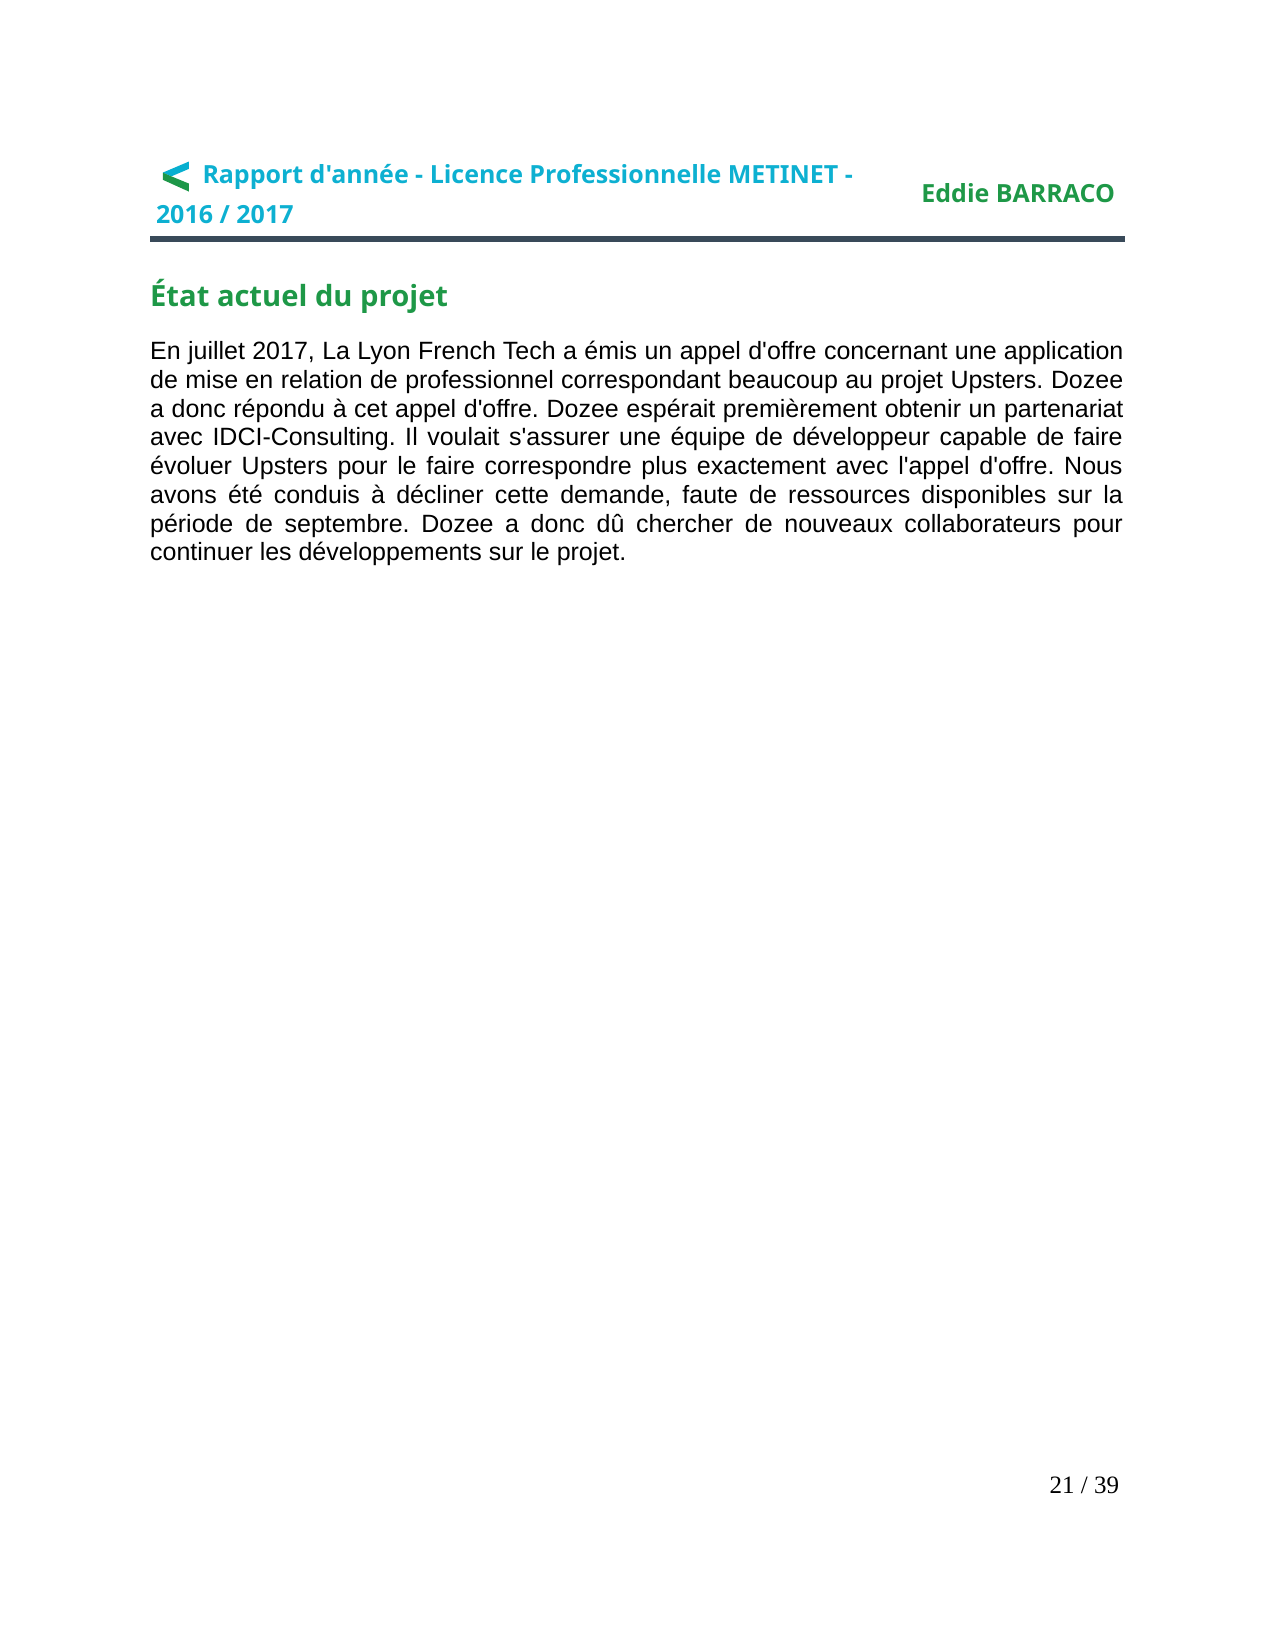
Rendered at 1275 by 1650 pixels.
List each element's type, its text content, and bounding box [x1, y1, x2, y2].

text En juillet 2017, La Lyon French Tech a émis un appel d'offre concernant une application de mise en relation de professionnel correspondant beaucoup au projet Upsters. Dozee a donc répondu à cet appel d'offre. Dozee espérait premièrement obtenir un partenariat avec IDCI-Consulting. Il voulait s'assurer une équipe de développeur capable de faire évoluer Upsters pour le faire correspondre plus exactement avec l'appel d'offre. Nous avons été conduis à décliner cette demande, faute de ressources disponibles sur la période de septembre. Dozee a donc dû chercher de nouveaux collaborateurs pour continuer les développements sur le projet. [150, 336, 1125, 566]
subtitle État actuel du projet [150, 275, 1125, 315]
